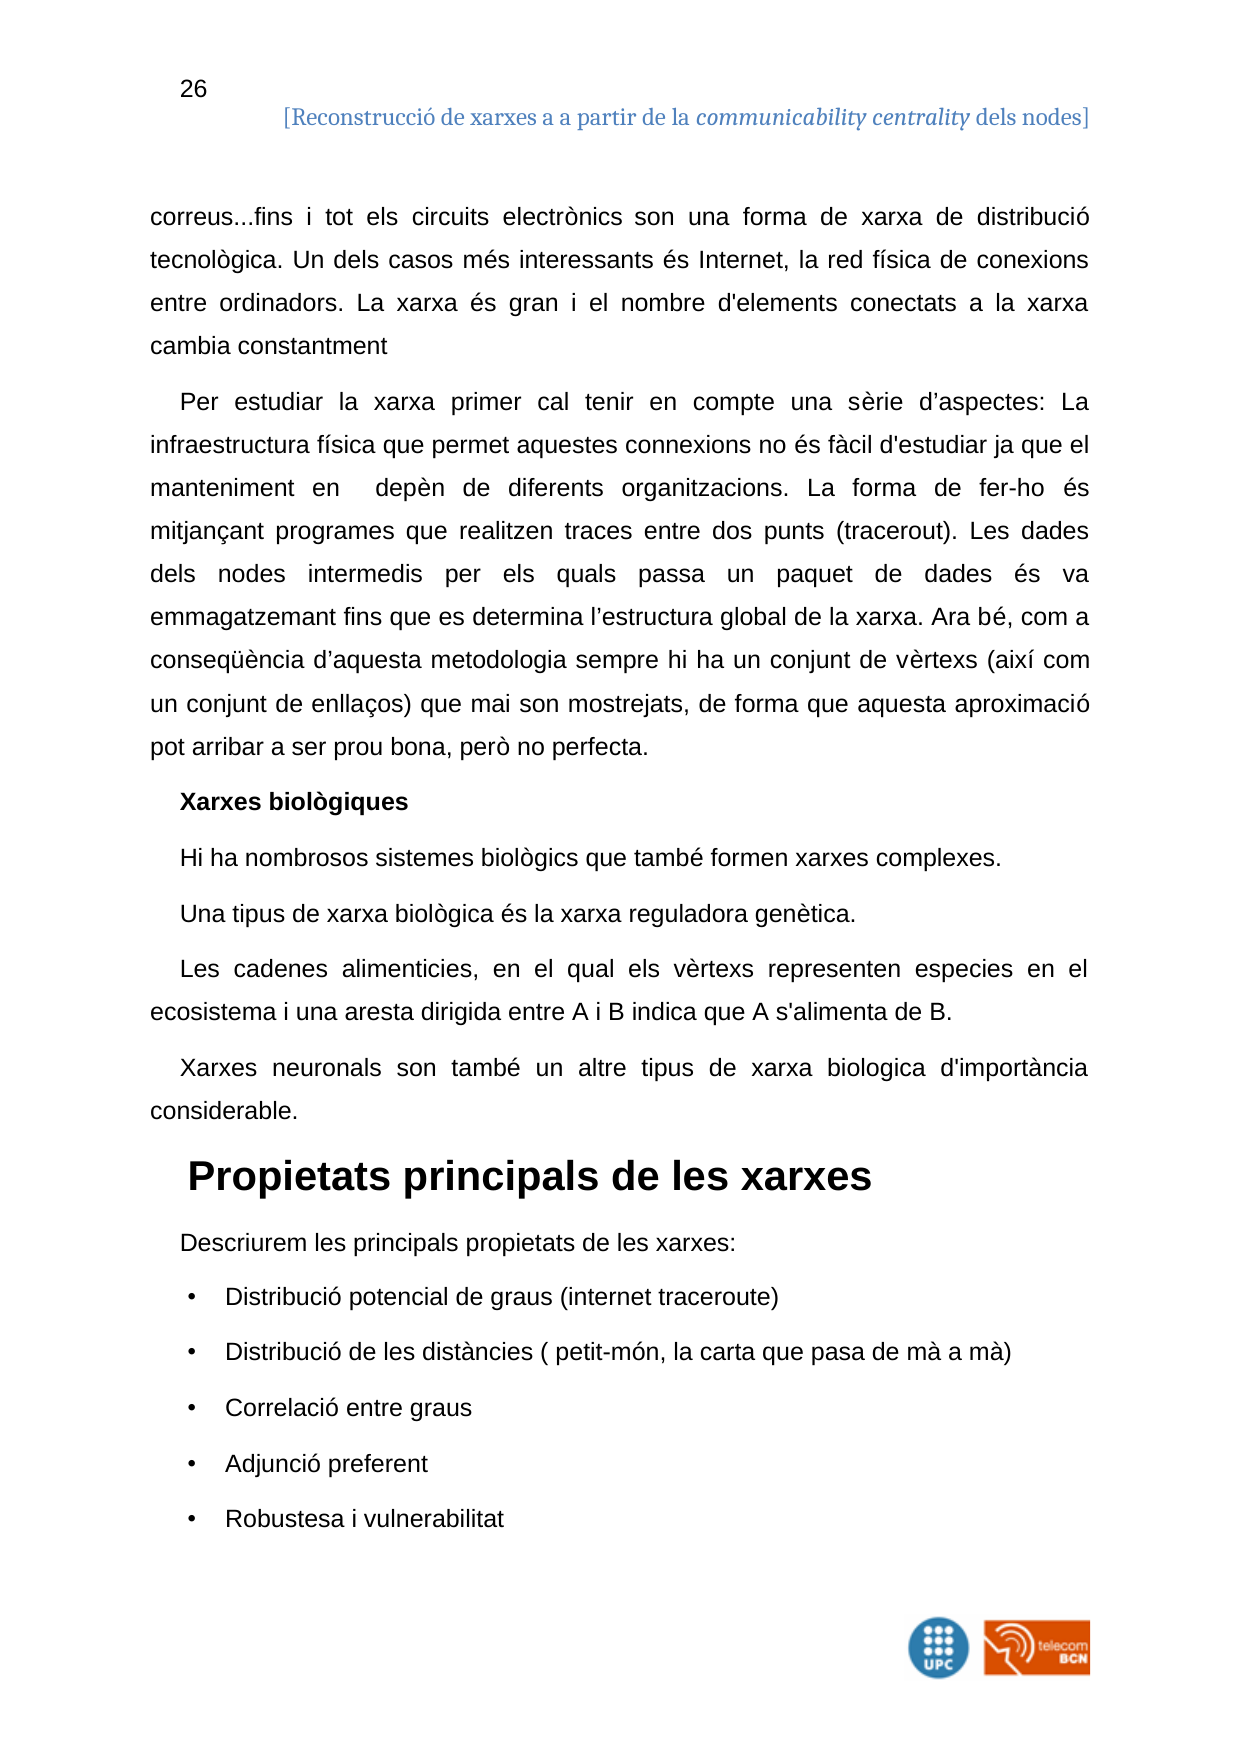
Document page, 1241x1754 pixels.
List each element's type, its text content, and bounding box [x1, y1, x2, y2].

list Distribució de les distàncies ( petit-món, la carta que pasa de mà a mà) [187, 1337, 1090, 1366]
text Per estudiar la xarxa primer cal tenir en compte una sèrie d’aspectes: La infraestructura física que permet aquestes connexions no és fàcil d'estudiar ja que el manteniment en depèn de diferents organitzacions. La forma de fer-ho és mitjançant programes que realitzen traces entre dos punts (tracerout). Les dades dels nodes intermedis per els quals passa un paquet de dades és va emmagatzemant fins que es determina l’estructura global de la xarxa. Ara bé, com a conseqüència d’aquesta metodologia sempre hi ha un conjunt de vèrtexs (així com un conjunt de enllaços) que mai son mostrejats, de forma que aquesta aproximació pot arribar a ser prou bona, però no perfecta. [150, 387, 1090, 760]
list Distribució potencial de graus (internet traceroute) [187, 1281, 1090, 1310]
text Descriurem les principals propietats de les xarxes: [150, 1228, 1090, 1256]
list Correlació entre graus [187, 1393, 1090, 1422]
text Una tipus de xarxa biològica és la xarxa reguladora genètica. [150, 898, 1090, 927]
text Les cadenes alimenticies, en el qual els vèrtexs representen especies en el ecosistema i una aresta dirigida entre A i B indica que A s'alimenta de B. [150, 954, 1090, 1026]
text Xarxes neuronals son també un altre tipus de xarxa biologica d'importància considerable. [150, 1053, 1090, 1125]
list Adjunció preferent [187, 1449, 1090, 1477]
text correus...fins i tot els circuits electrònics son una forma de xarxa de distribució tecnològica. Un dels casos més interessants és Internet, la red física de conexions entre ordinadors. La xarxa és gran i el nombre d'elements conectats a la xarxa cambia constantment [150, 202, 1090, 360]
text Xarxes biològiques [150, 787, 1090, 816]
text Hi ha nombrosos sistemes biològics que també formen xarxes complexes. [150, 843, 1090, 872]
subtitle Propietats principals de les xarxes [187, 1152, 1090, 1199]
list Robustesa i vulnerabilitat [187, 1504, 1090, 1533]
picture [904, 1614, 1091, 1681]
